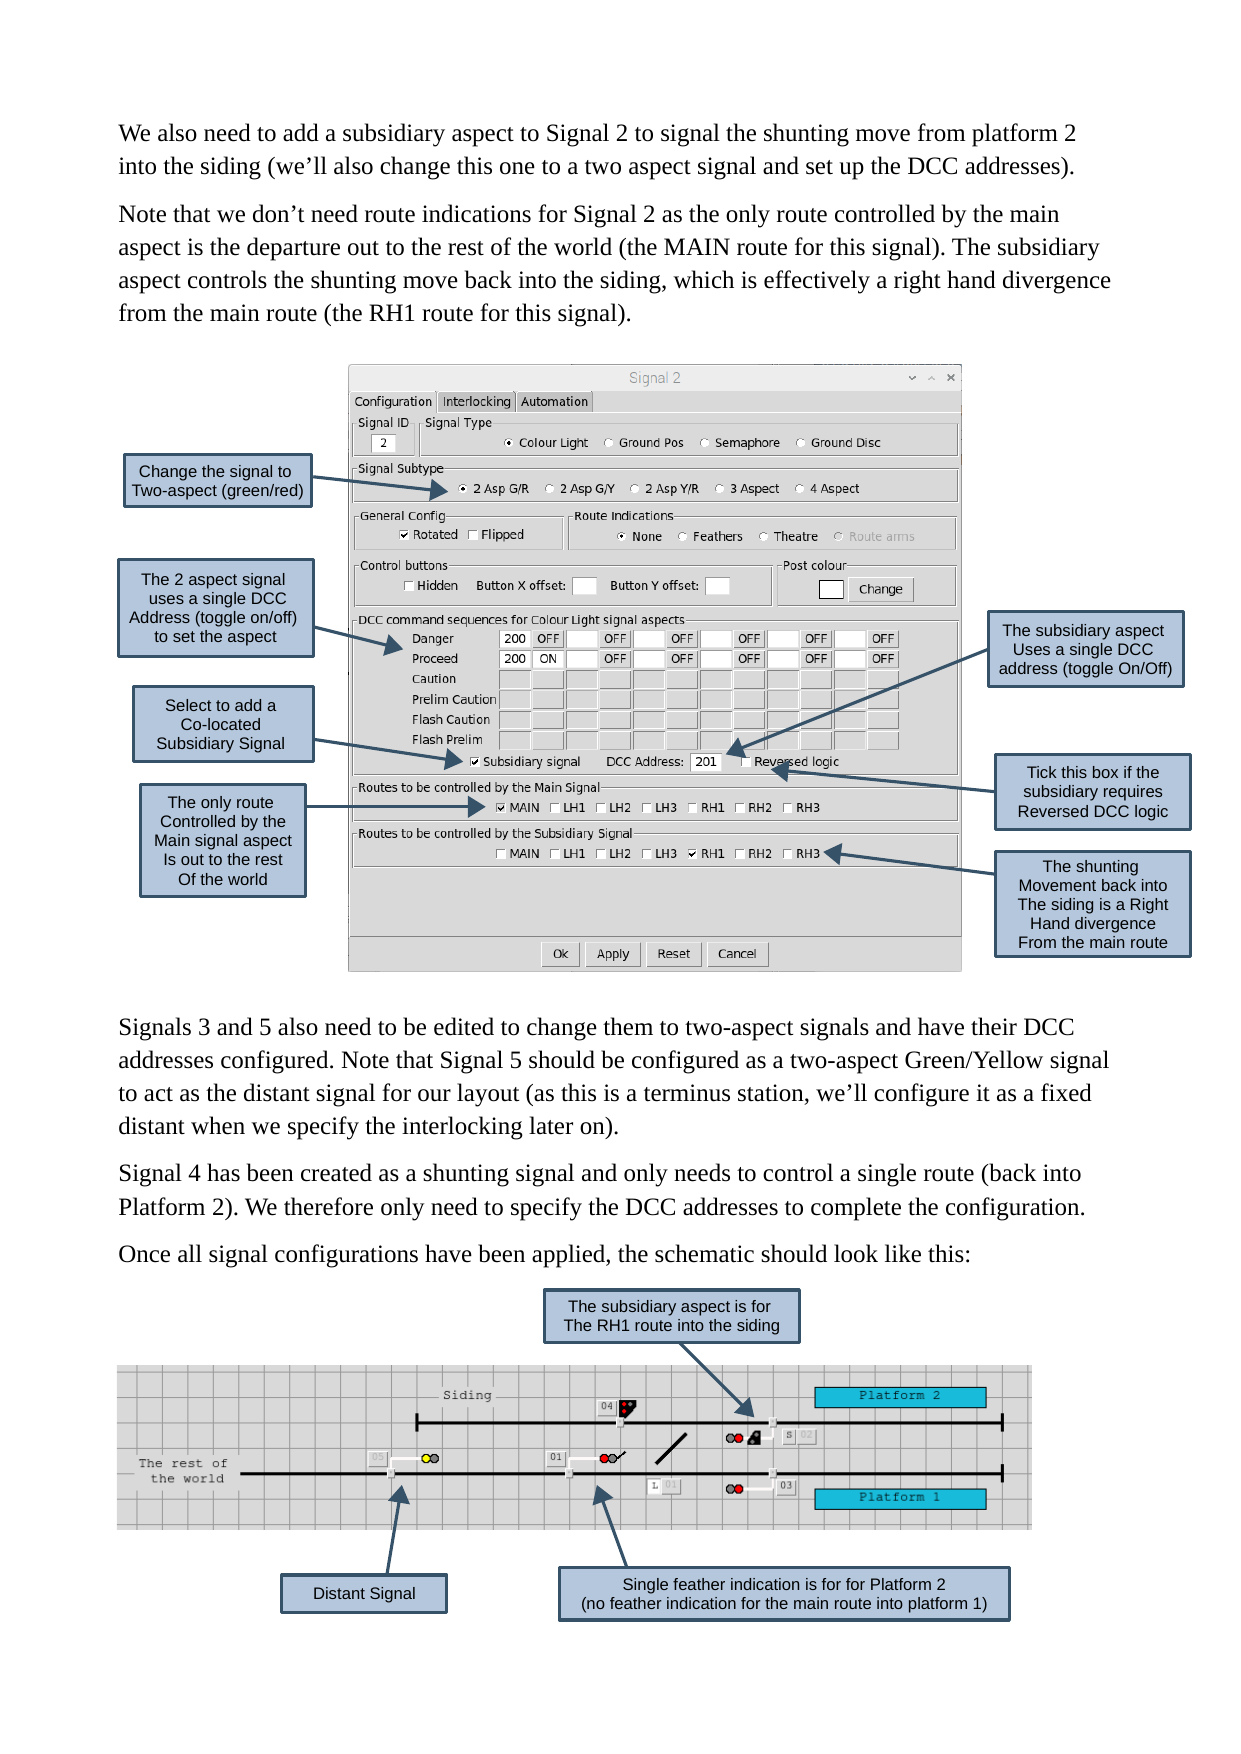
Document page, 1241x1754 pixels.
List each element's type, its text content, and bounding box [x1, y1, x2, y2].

text Once all signal configurations have been applied, the schematic should look like this: [118, 1239, 1122, 1268]
text We also need to add a subsidiary aspect to Signal 2 to signal the shunting move from platform 2 into the siding (we’ll also change this one to a two aspect signal and set up the DCC addresses). [118, 118, 1122, 180]
text Signals 3 and 5 also need to be edited to change them to two-aspect signals and have their DCC addresses configured. Note that Signal 5 should be configured as a two-aspect Green/Yellow signal to act as the distant signal for our layout (as this is a terminus station, we’ll configure it as a fixed distant when we specify the interlocking later on). [118, 1012, 1122, 1140]
picture [116, 1365, 1032, 1530]
picture [348, 364, 962, 972]
text Signal 4 has been created as a shunting signal and only needs to control a single route (back into Platform 2). We therefore only need to specify the DCC addresses to complete the configuration. [118, 1158, 1122, 1220]
text Note that we don’t need route indications for Signal 2 as the only route controlled by the main aspect is the departure out to the rest of the world (the MAIN route for this signal). The subsidiary aspect controls the shunting move back into the siding, which is effectively a right hand divergence from the main route (the RH1 route for this signal). [118, 199, 1122, 327]
